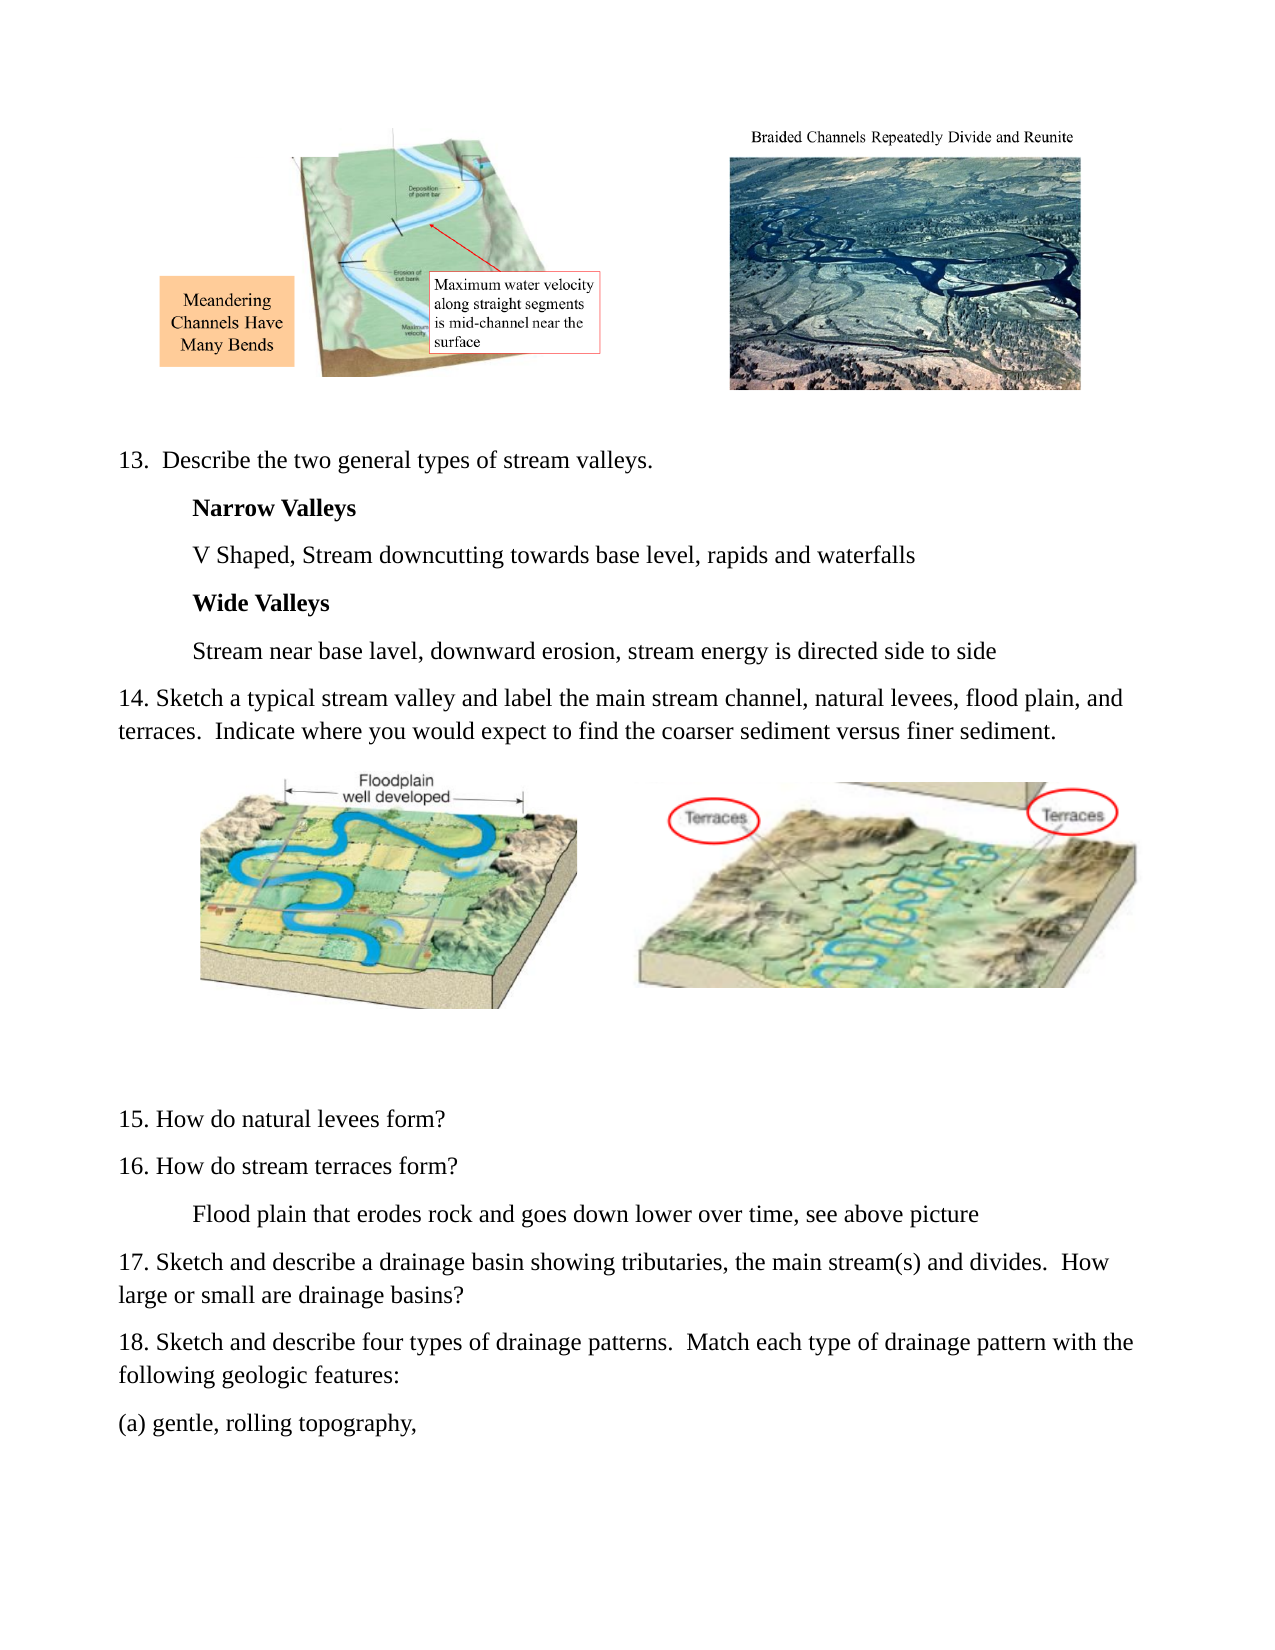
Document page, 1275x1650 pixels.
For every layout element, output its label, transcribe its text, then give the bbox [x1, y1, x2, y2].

text 13. Describe the two general types of stream valleys. [118, 445, 1157, 474]
text Flood plain that erodes rock and goes down lower over time, see above picture [192, 1199, 1157, 1228]
text Narrow Valleys [192, 493, 1157, 522]
picture [626, 782, 1157, 988]
text (a) gentle, rolling topography, [118, 1408, 1157, 1437]
picture [200, 766, 578, 1009]
text 18. Sketch and describe four types of drainage patterns. Match each type of drainage pattern with the following geologic features: [118, 1327, 1157, 1389]
picture [155, 128, 605, 377]
picture [717, 125, 1090, 398]
text V Shaped, Stream downcutting towards base level, rapids and waterfalls [192, 541, 1157, 569]
text 15. How do natural levees form? [118, 1104, 1157, 1133]
text Wide Valleys [192, 588, 1157, 617]
text 14. Sketch a typical stream valley and label the main stream channel, natural levees, flood plain, and terraces. Indicate where you would expect to find the coarser sediment versus finer sediment. [118, 683, 1157, 745]
text 16. How do stream terraces form? [118, 1151, 1157, 1180]
text Stream near base lavel, downward erosion, stream energy is directed side to side [192, 636, 1157, 664]
text 17. Sketch and describe a drainage basin showing tributaries, the main stream(s) and divides. How large or small are drainage basins? [118, 1247, 1157, 1308]
